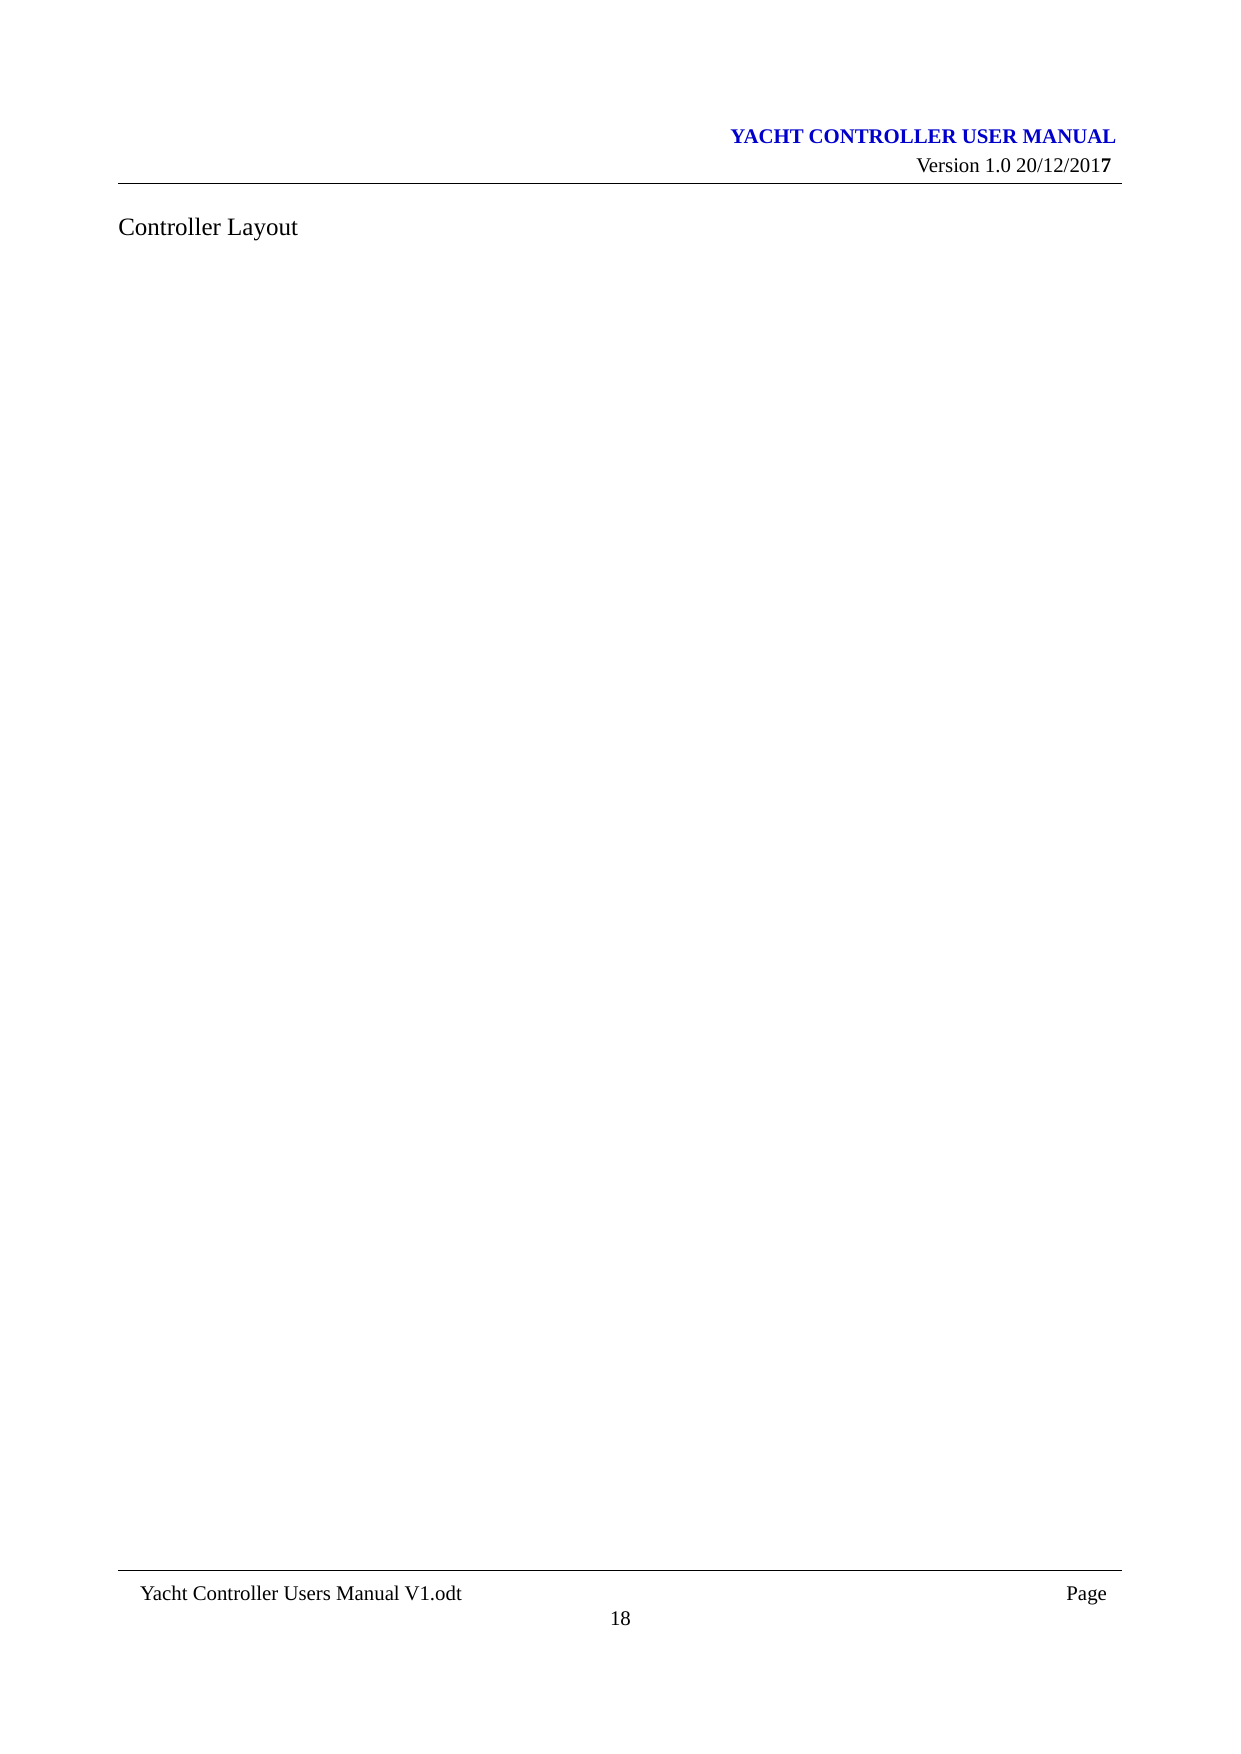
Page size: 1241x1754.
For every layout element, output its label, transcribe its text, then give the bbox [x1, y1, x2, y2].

text Controller Layout [118, 212, 1122, 241]
